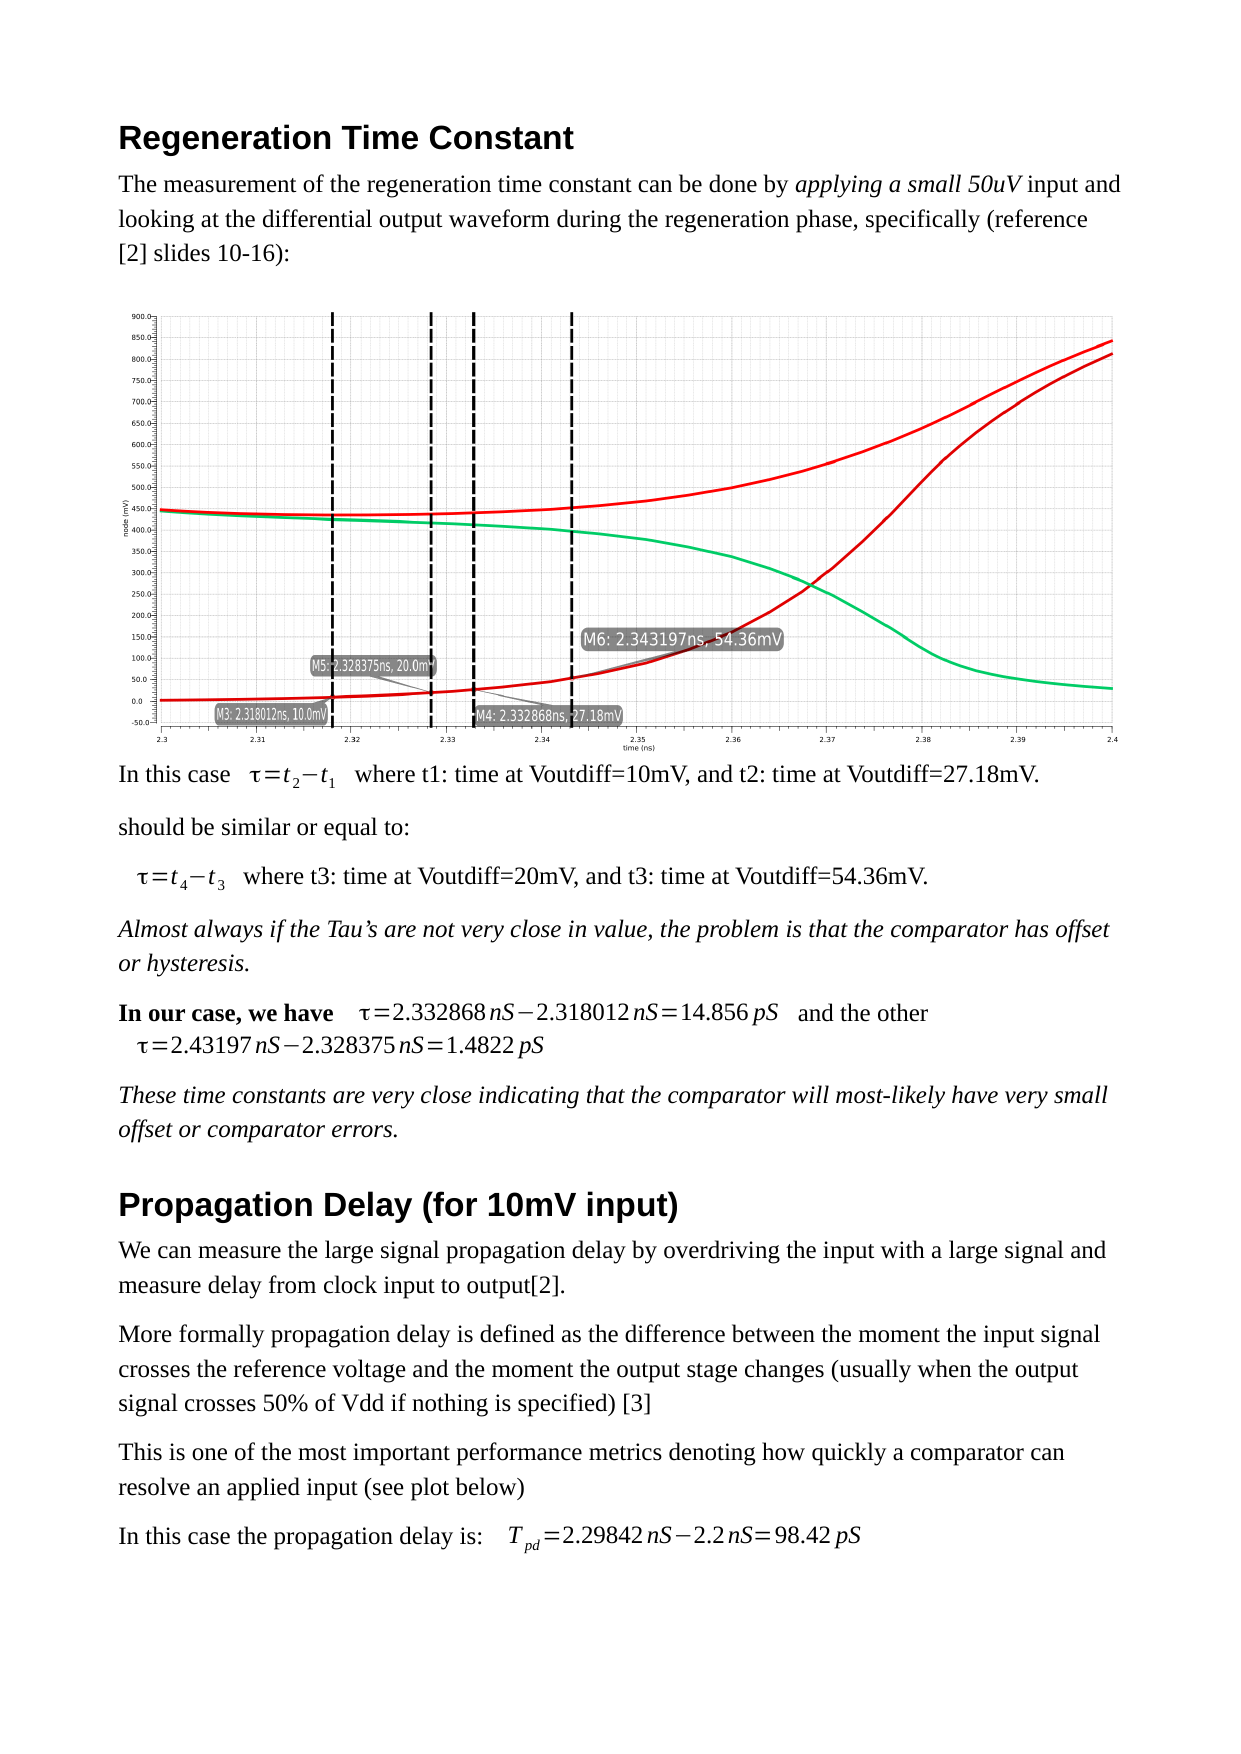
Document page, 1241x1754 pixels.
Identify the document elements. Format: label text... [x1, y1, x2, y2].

text should be similar or equal to: [118, 812, 1122, 841]
text Almost always if the Tau’s are not very close in value, the problem is that the comparator has offset or hysteresis. [118, 914, 1122, 977]
picture [118, 287, 1123, 754]
text In this casewhere t1: time at Voutdiff=10mV, and t2: time at Voutdiff=27.18mV. [118, 754, 1122, 792]
subtitle Regeneration Time Constant [118, 118, 1122, 157]
text We can measure the large signal propagation delay by overdriving the input with a large signal and measure delay from clock input to output[2]. [118, 1236, 1122, 1299]
text The measurement of the regeneration time constant can be done by applying a small 50uV input and looking at the differential output waveform during the regeneration phase, specifically (reference [2] slides 10-16): [118, 169, 1122, 267]
text In this case the propagation delay is: [118, 1521, 1122, 1553]
text where t3: time at Voutdiff=20mV, and t3: time at Voutdiff=54.36mV. [118, 861, 1122, 894]
text This is one of the most important performance metrics denoting how quickly a comparator can resolve an applied input (see plot below) [118, 1437, 1122, 1500]
text More formally propagation delay is defined as the difference between the moment the input signal crosses the reference voltage and the moment the output stage changes (usually when the output signal crosses 50% of Vdd if nothing is specified) [3] [118, 1319, 1122, 1417]
text In our case, we have and the other [118, 998, 1122, 1060]
subtitle Propagation Delay (for 10mV input) [118, 1184, 1122, 1223]
text These time constants are very close indicating that the comparator will most-likely have very small offset or comparator errors. [118, 1080, 1122, 1143]
